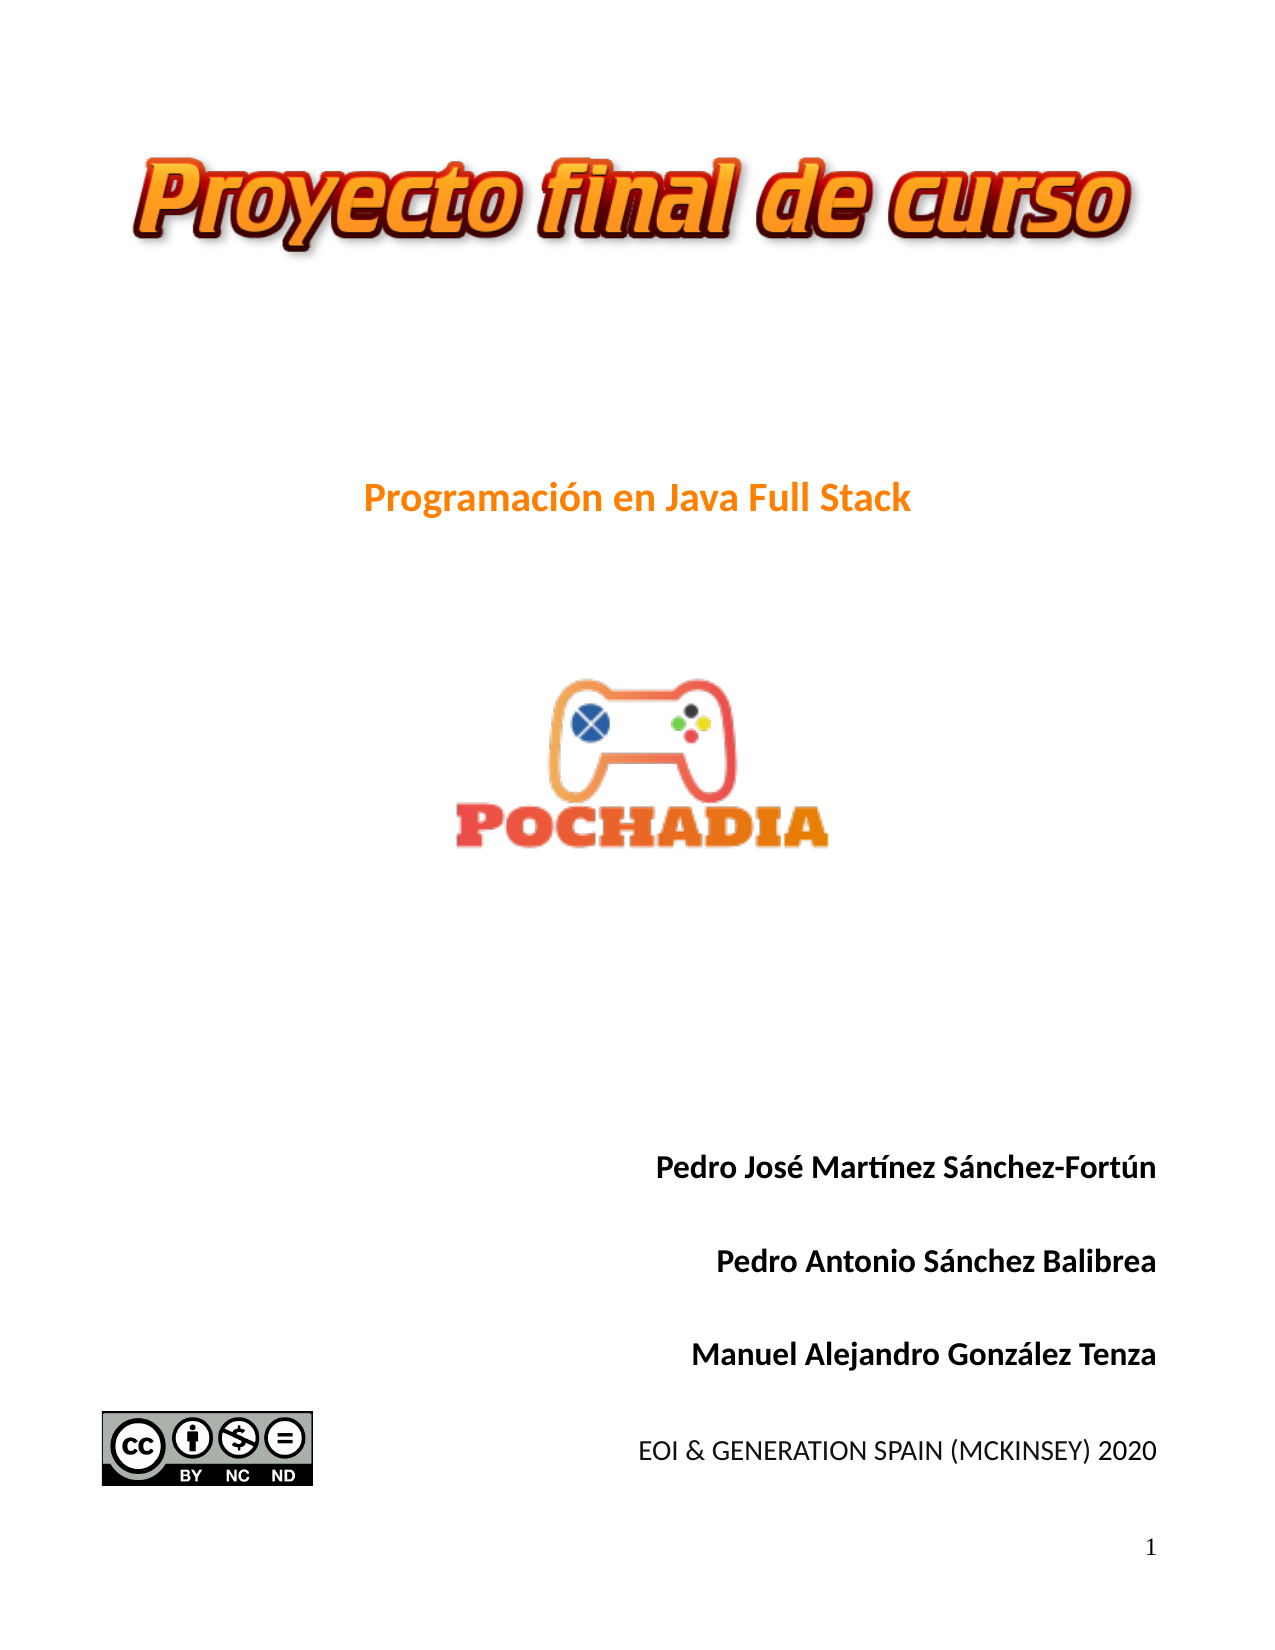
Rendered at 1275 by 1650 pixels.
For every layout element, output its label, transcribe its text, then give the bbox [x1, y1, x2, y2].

text Pedro Antonio Sánchez Balibrea [118, 1240, 1157, 1281]
text Manuel Alejandro González Tenza [118, 1333, 1157, 1374]
text EOI & GENERATION SPAIN (MCKINSEY) 2020 [313, 1428, 1157, 1469]
text Pedro José Martínez Sánchez-Fortún [118, 1146, 1157, 1187]
text Programación en Java Full Stack [118, 471, 1157, 522]
